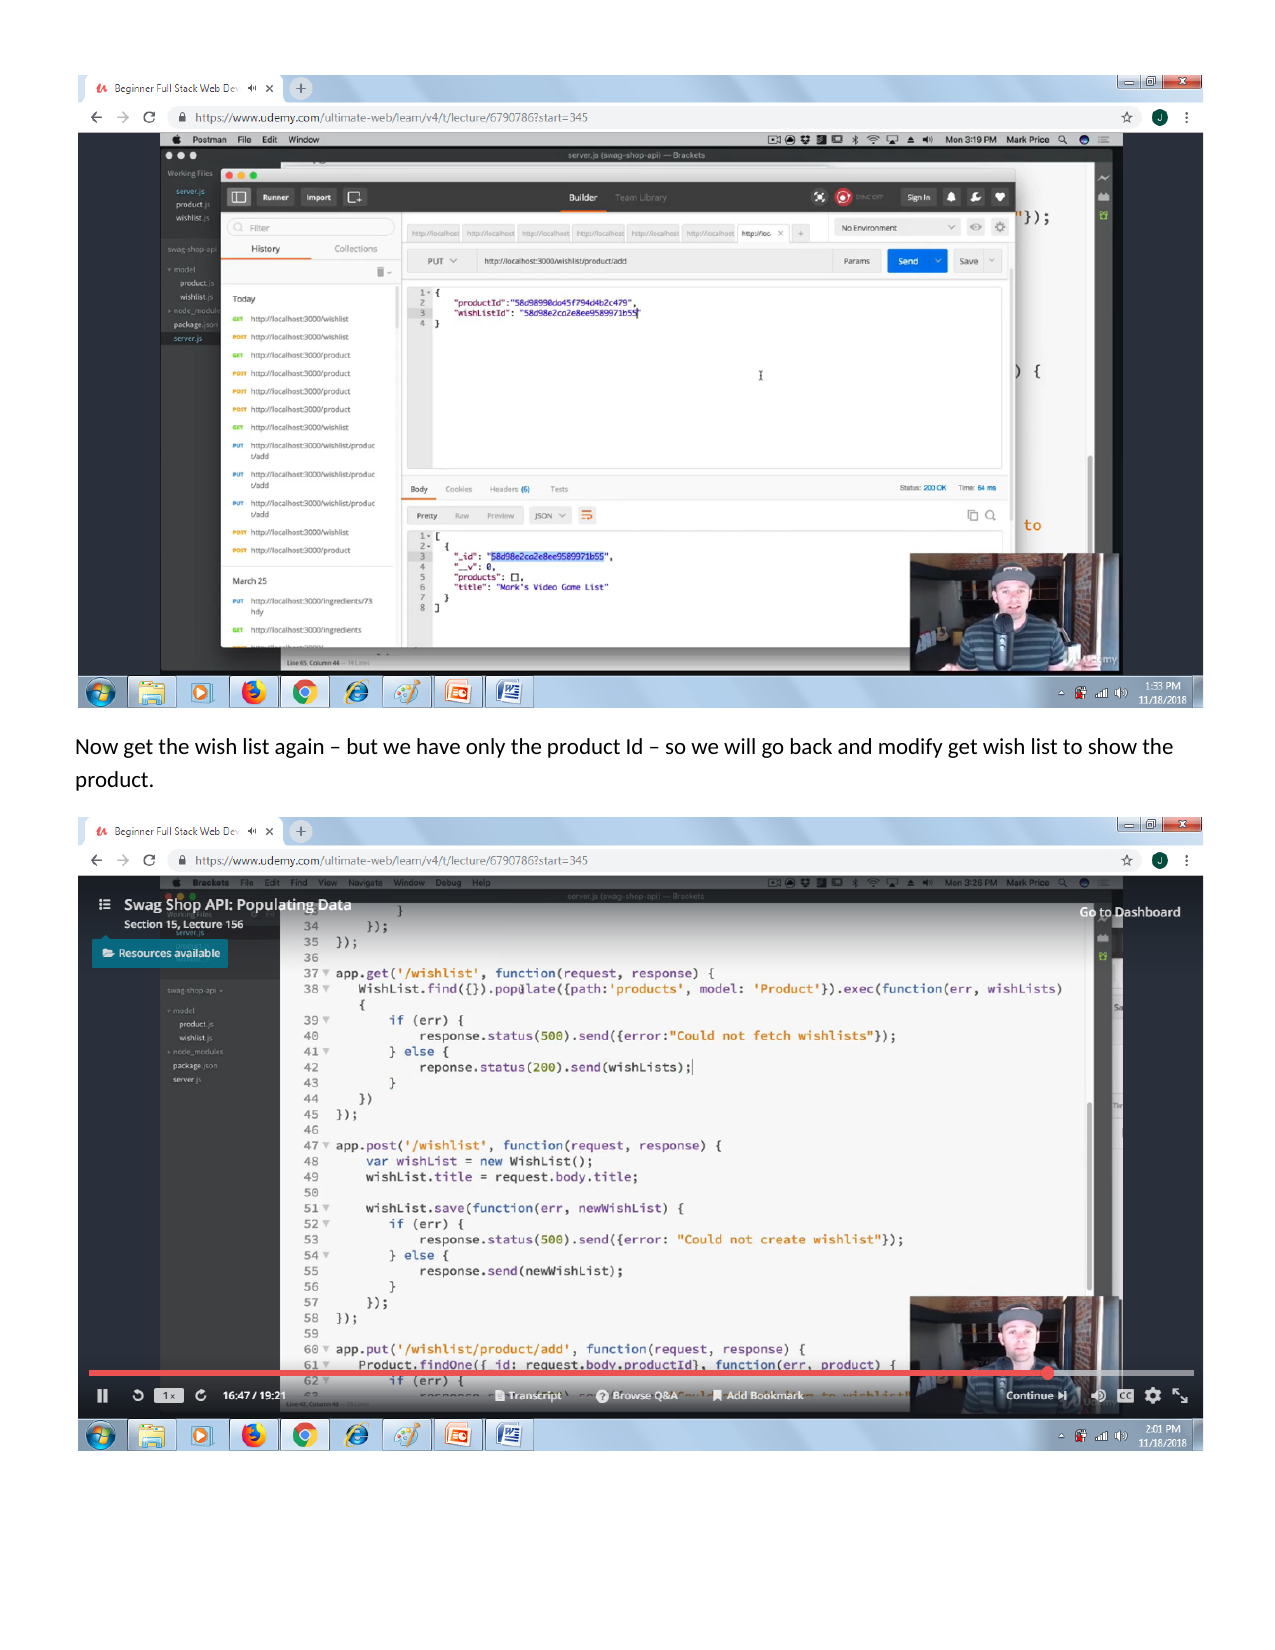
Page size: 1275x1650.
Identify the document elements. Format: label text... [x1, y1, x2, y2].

picture [78, 75, 1204, 708]
text Now get the wish list again – but we have only the product Id – so we will go back and modify get wish list to show the product. [75, 732, 1200, 793]
picture [78, 817, 1204, 1451]
